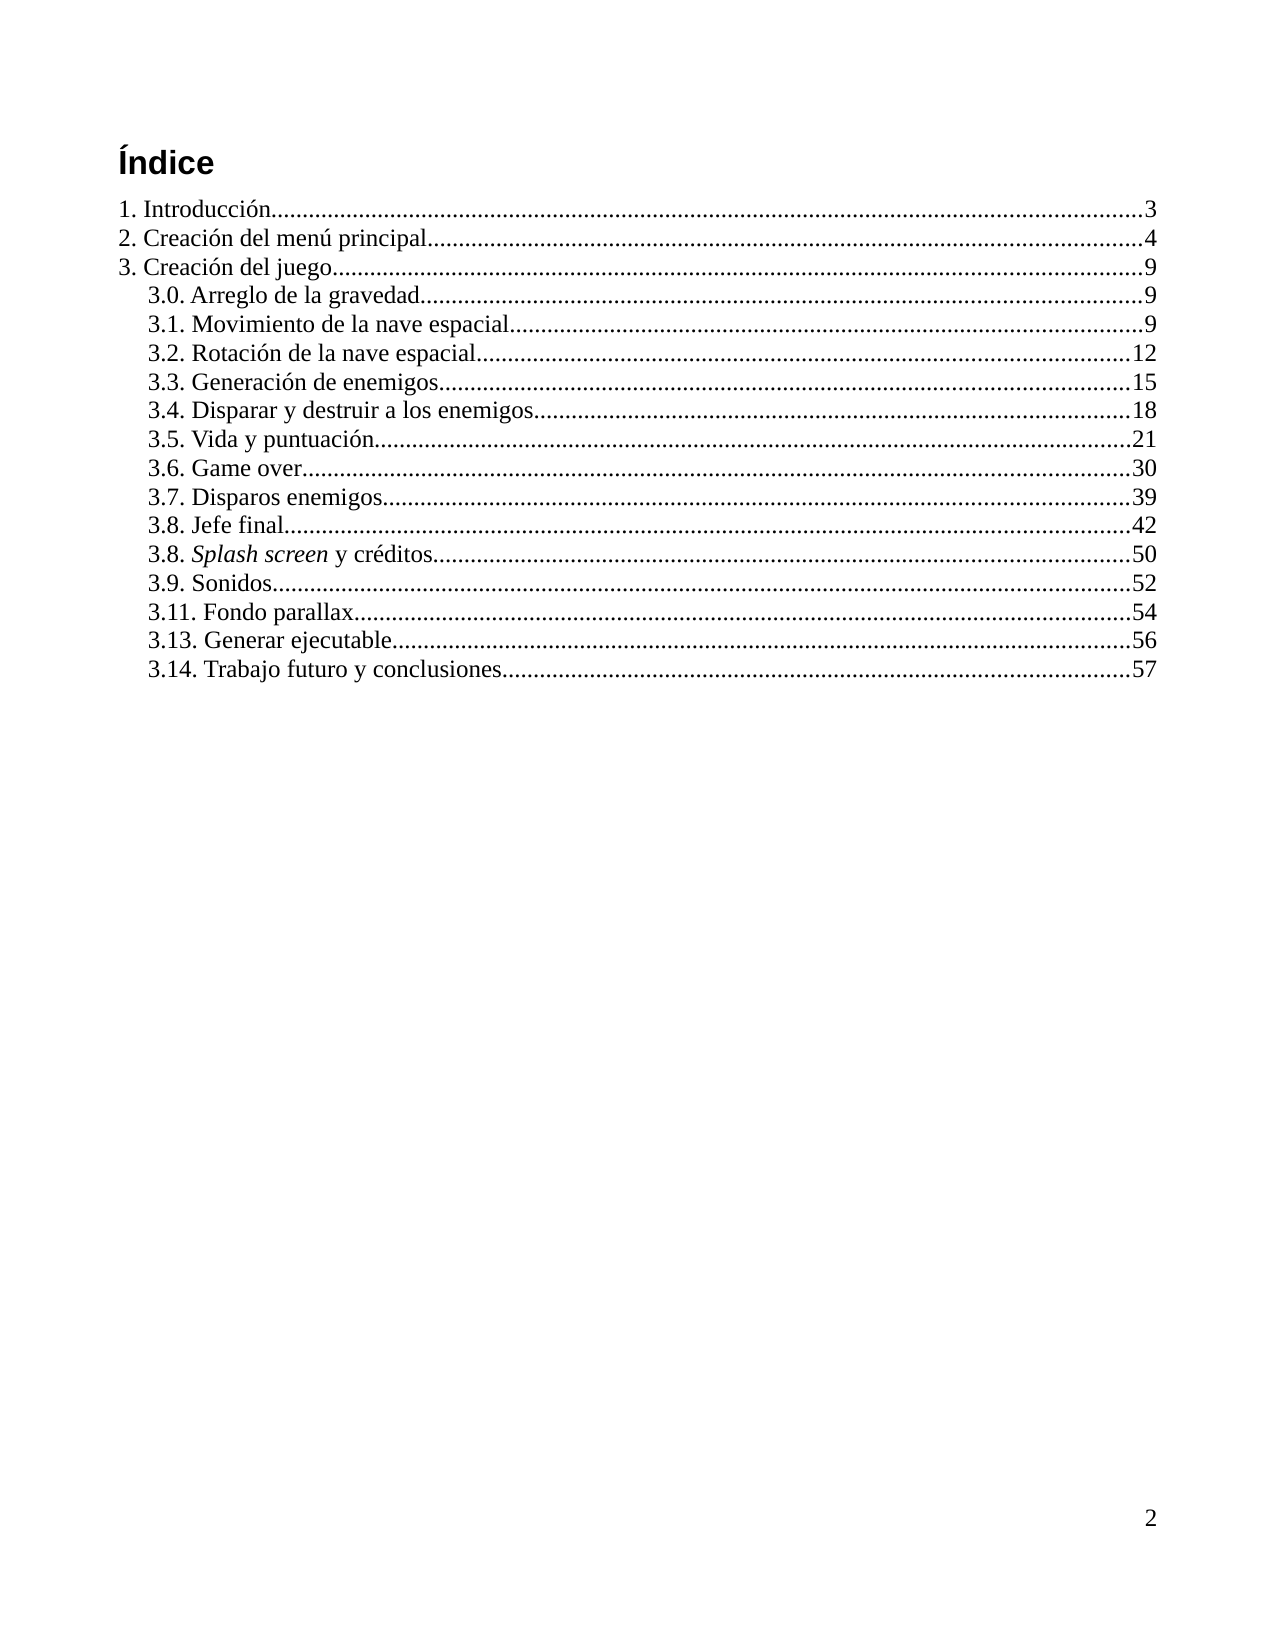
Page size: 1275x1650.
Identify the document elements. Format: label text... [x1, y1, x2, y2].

text 3.1. Movimiento de la nave espacial 9 [148, 309, 1157, 338]
text 3.6. Game over 30 [148, 453, 1157, 482]
text 3.0. Arreglo de la gravedad 9 [148, 280, 1157, 309]
text 3.11. Fondo parallax 54 [148, 597, 1157, 625]
text 3.8. Jefe final 42 [148, 510, 1157, 539]
text 3.7. Disparos enemigos 39 [148, 482, 1157, 510]
text 3.4. Disparar y destruir a los enemigos 18 [148, 395, 1157, 424]
text 3.14. Trabajo futuro y conclusiones 57 [148, 654, 1157, 683]
text 3.5. Vida y puntuación 21 [148, 424, 1157, 453]
text 3.8. Splash screen y créditos 50 [148, 539, 1157, 568]
text 3.3. Generación de enemigos 15 [148, 367, 1157, 395]
text 3.9. Sonidos 52 [148, 568, 1157, 597]
text 3.13. Generar ejecutable 56 [148, 625, 1157, 654]
text 3. Creación del juego 9 [118, 252, 1157, 280]
subtitle Índice [118, 143, 1157, 182]
text 3.2. Rotación de la nave espacial 12 [148, 338, 1157, 367]
text 1. Introducción 3 [118, 194, 1157, 223]
text 2. Creación del menú principal 4 [118, 223, 1157, 252]
